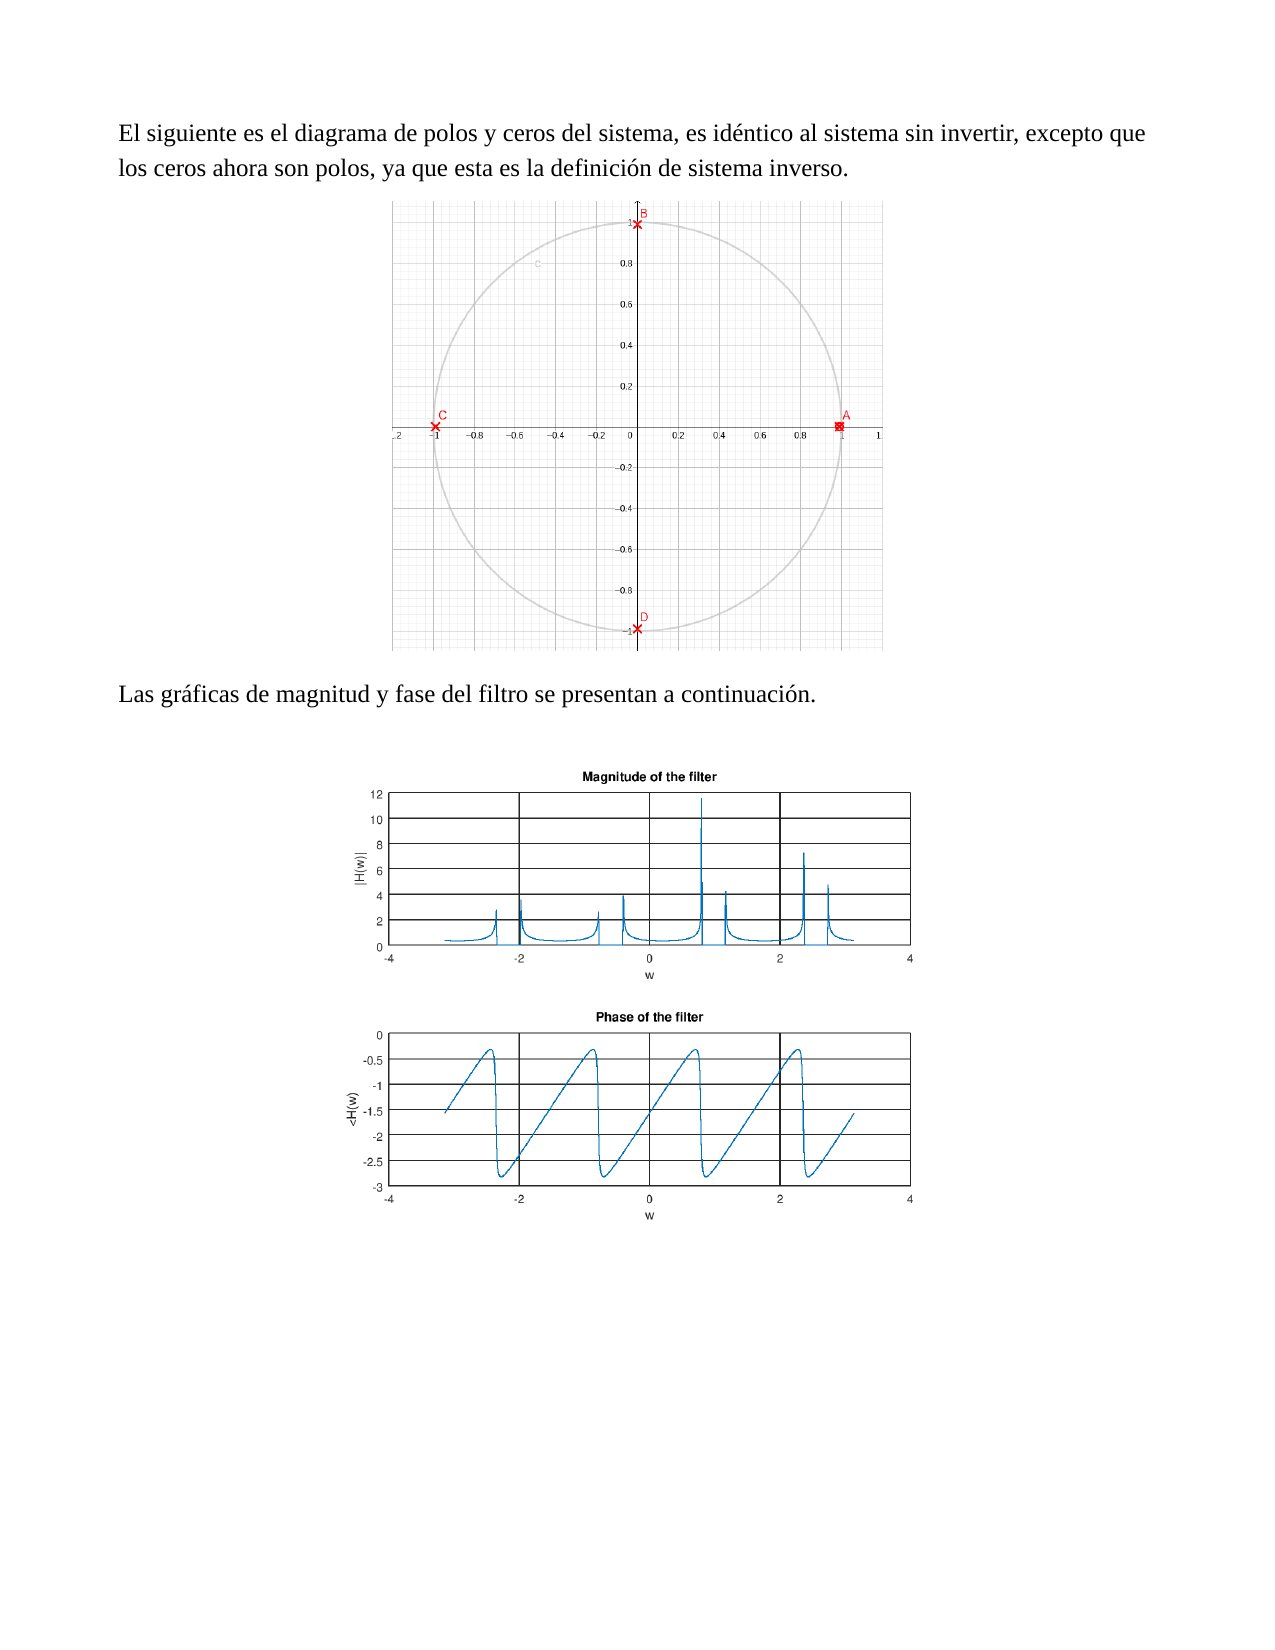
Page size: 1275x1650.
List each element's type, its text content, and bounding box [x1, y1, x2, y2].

picture [302, 737, 973, 1241]
text Las gráficas de magnitud y fase del filtro se presentan a continuación. [118, 679, 1157, 708]
picture [392, 201, 883, 651]
text El siguiente es el diagrama de polos y ceros del sistema, es idéntico al sistema sin invertir, excepto que los ceros ahora son polos, ya que esta es la definición de sistema inverso. [118, 118, 1157, 181]
